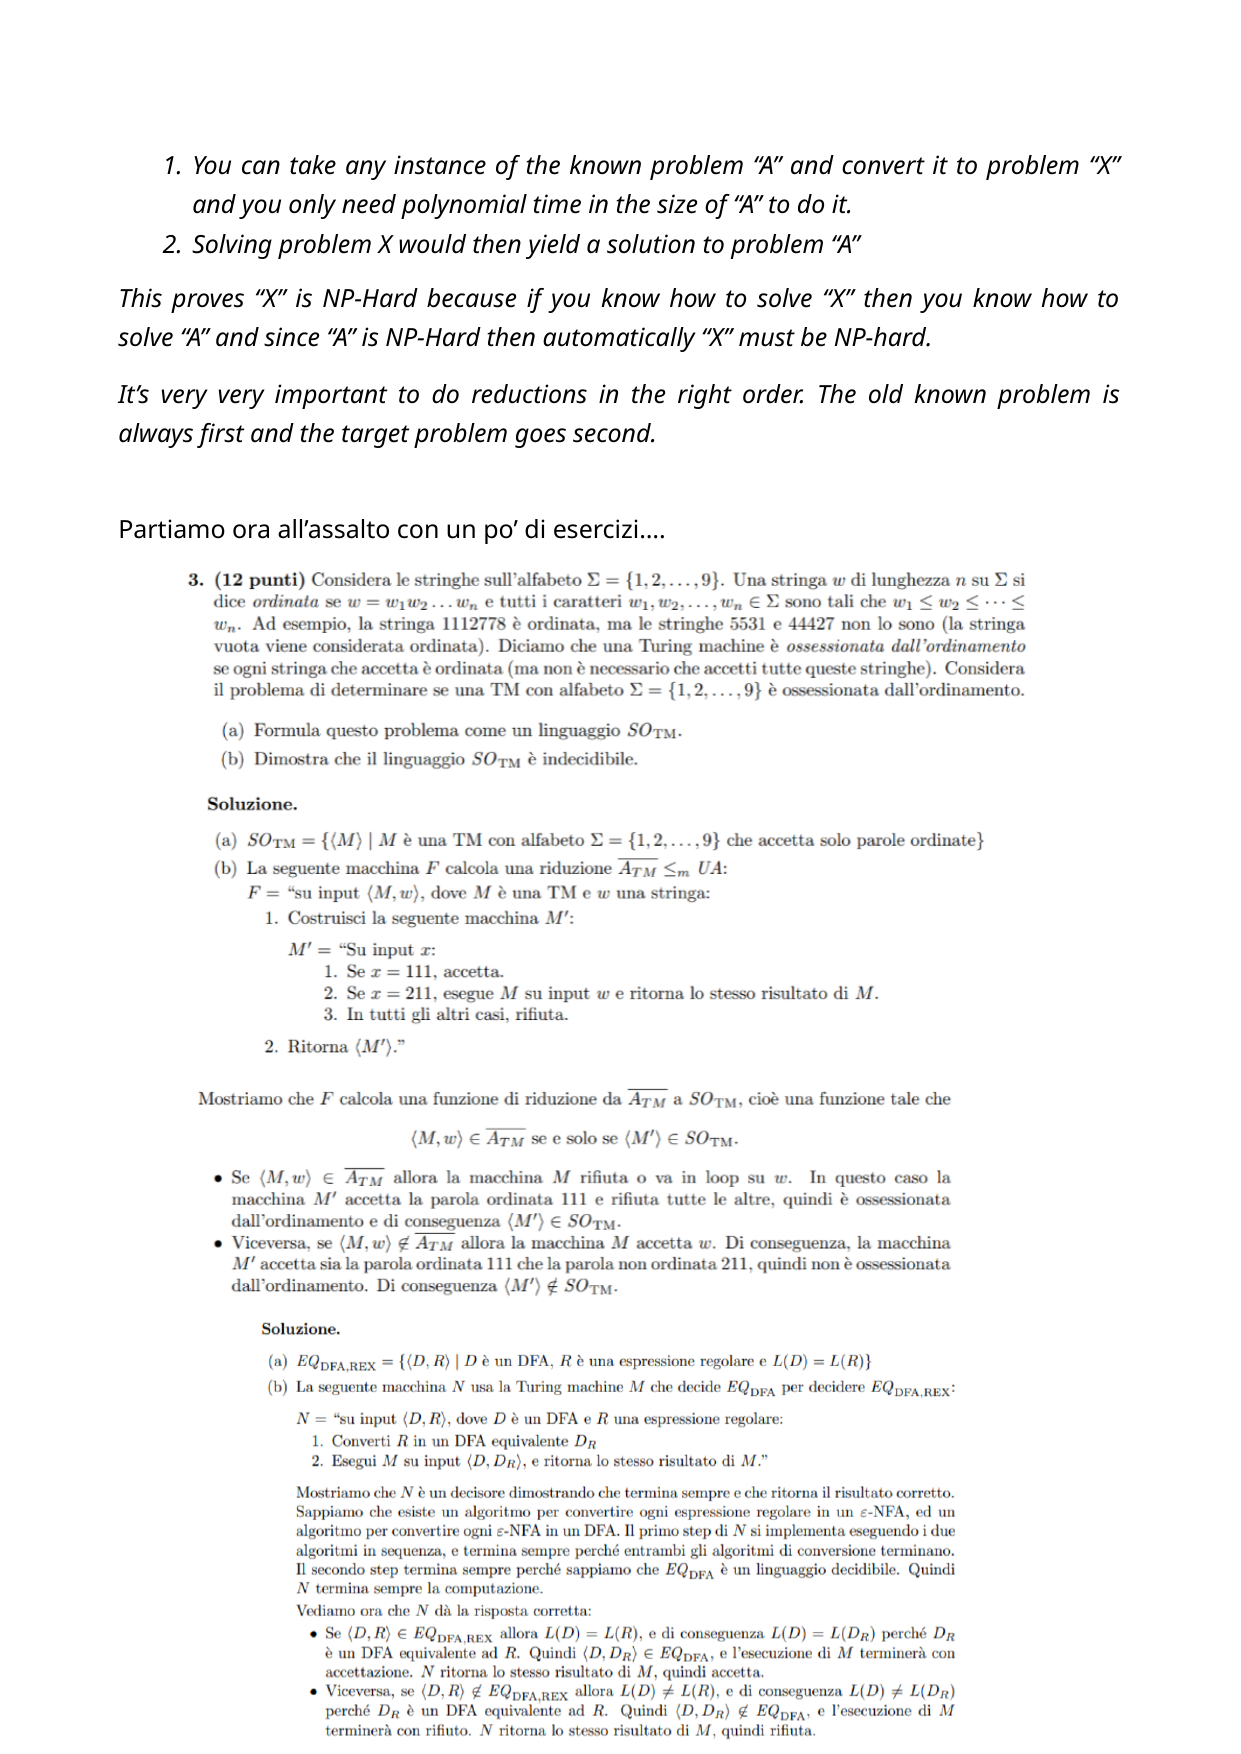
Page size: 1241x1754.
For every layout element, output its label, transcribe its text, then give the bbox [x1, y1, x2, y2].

picture [176, 562, 1032, 1754]
text This proves “X” is NP-Hard because if you know how to solve “X” then you know how to solve “A” and since “A” is NP-Hard then automatically “X” must be NP-hard. [118, 281, 1122, 354]
text Partiamo ora all’assalto con un po’ di esercizi…. [118, 511, 1122, 545]
list You can take any instance of the known problem “A” and convert it to problem “X” and you only need polynomial time in the size of “A” to do it. [162, 148, 1122, 221]
text It’s very very important to do reductions in the right order. The old known problem is always first and the target problem goes second. [118, 376, 1122, 450]
list Solving problem X would then yield a solution to problem “A” [162, 227, 1122, 261]
